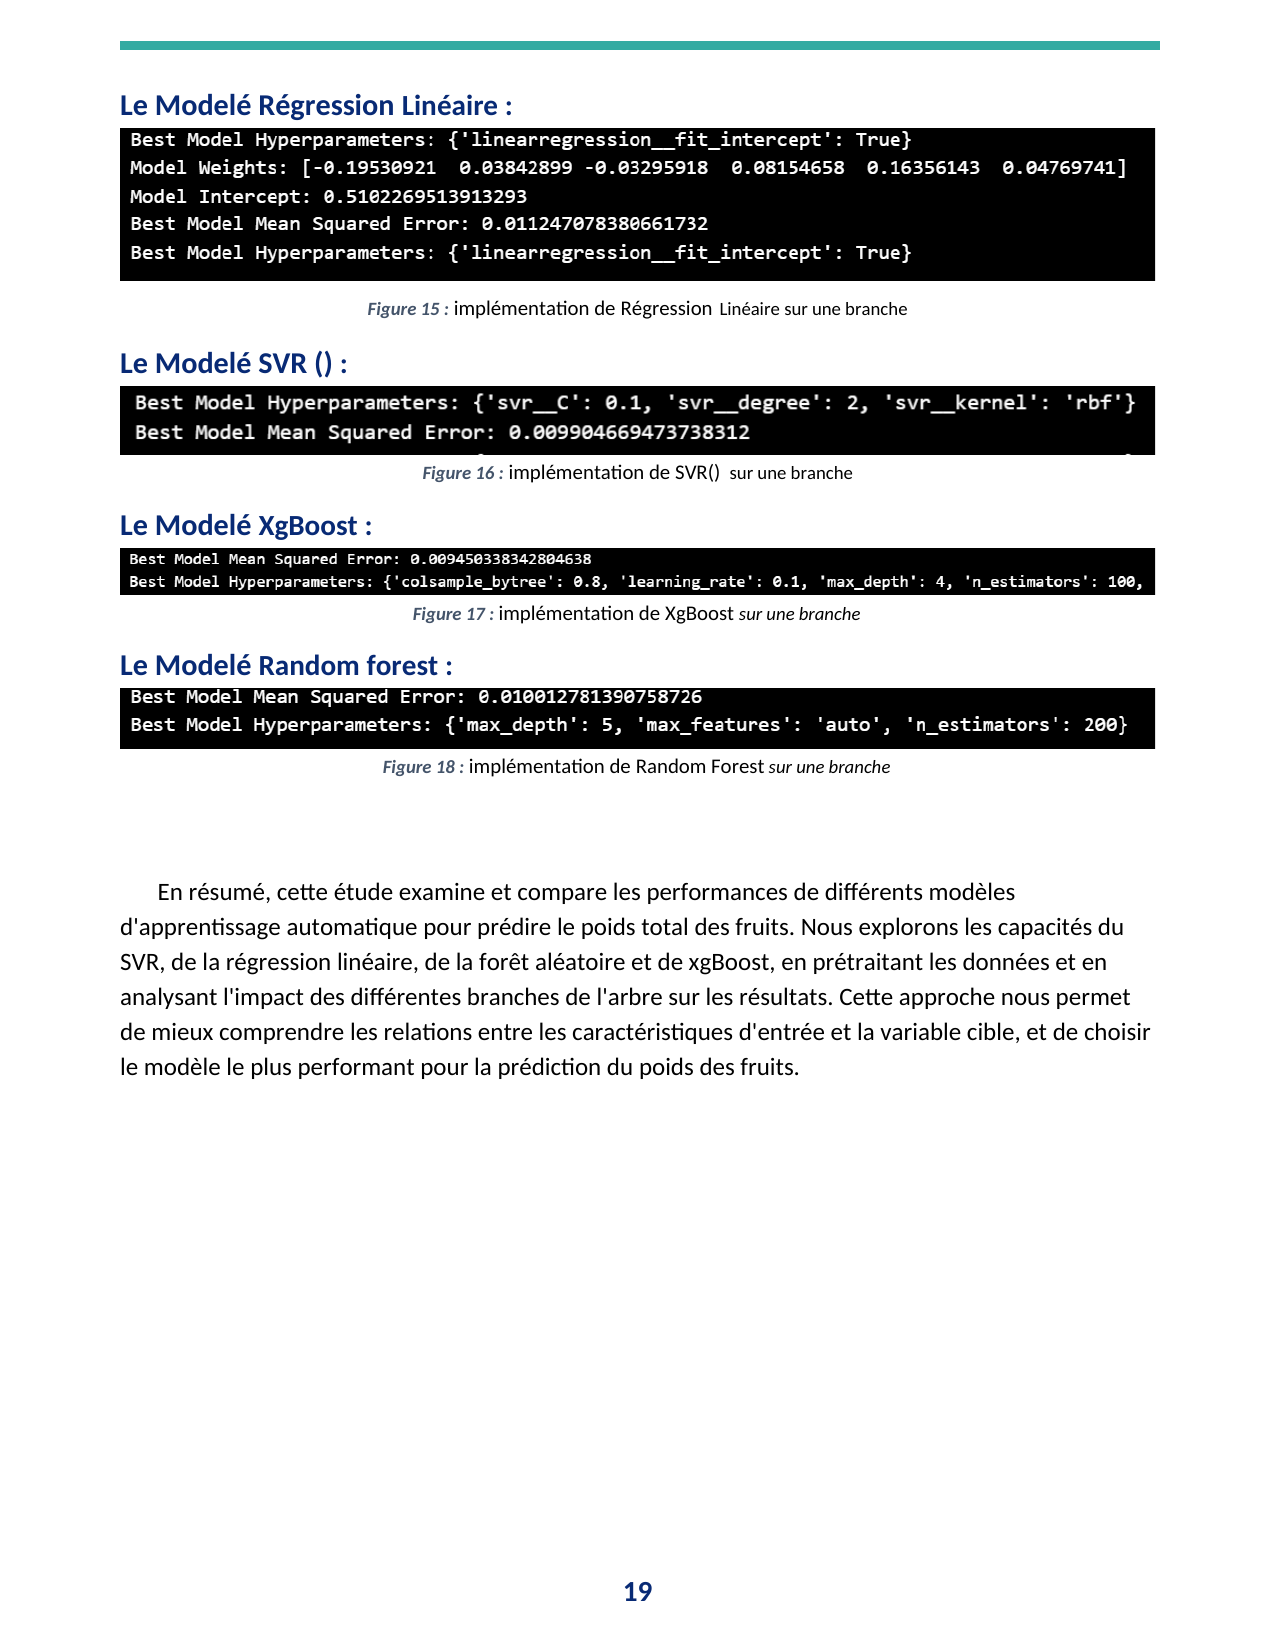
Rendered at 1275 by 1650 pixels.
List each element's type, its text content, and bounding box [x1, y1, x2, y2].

text Figure 16 : implémentation de SVR() sur une branche [120, 459, 1155, 485]
text Le Modelé SVR () : [120, 344, 1155, 381]
text Le Modelé XgBoost : [120, 506, 1155, 543]
text Figure 17 : implémentation de XgBoost sur une branche [120, 600, 1155, 625]
text Le Modelé Régression Linéaire : [120, 86, 1155, 122]
text Le Modelé Random forest : [120, 646, 1155, 683]
text Figure 15 : implémentation de Régression Linéaire sur une branche [120, 286, 1155, 323]
text Figure 18 : implémentation de Random Forest sur une branche [120, 754, 1155, 779]
text En résumé, cette étude examine et compare les performances de différents modèles d'apprentissage automatique pour prédire le poids total des fruits. Nous explorons les capacités du SVR, de la régression linéaire, de la forêt aléatoire et de xgBoost, en prétraitant les données et en analysant l'impact des différentes branches de l'arbre sur les résultats. Cette approche nous permet de mieux comprendre les relations entre les caractéristiques d'entrée et la variable cible, et de choisir le modèle le plus performant pour la prédiction du poids des fruits. [120, 876, 1155, 1081]
